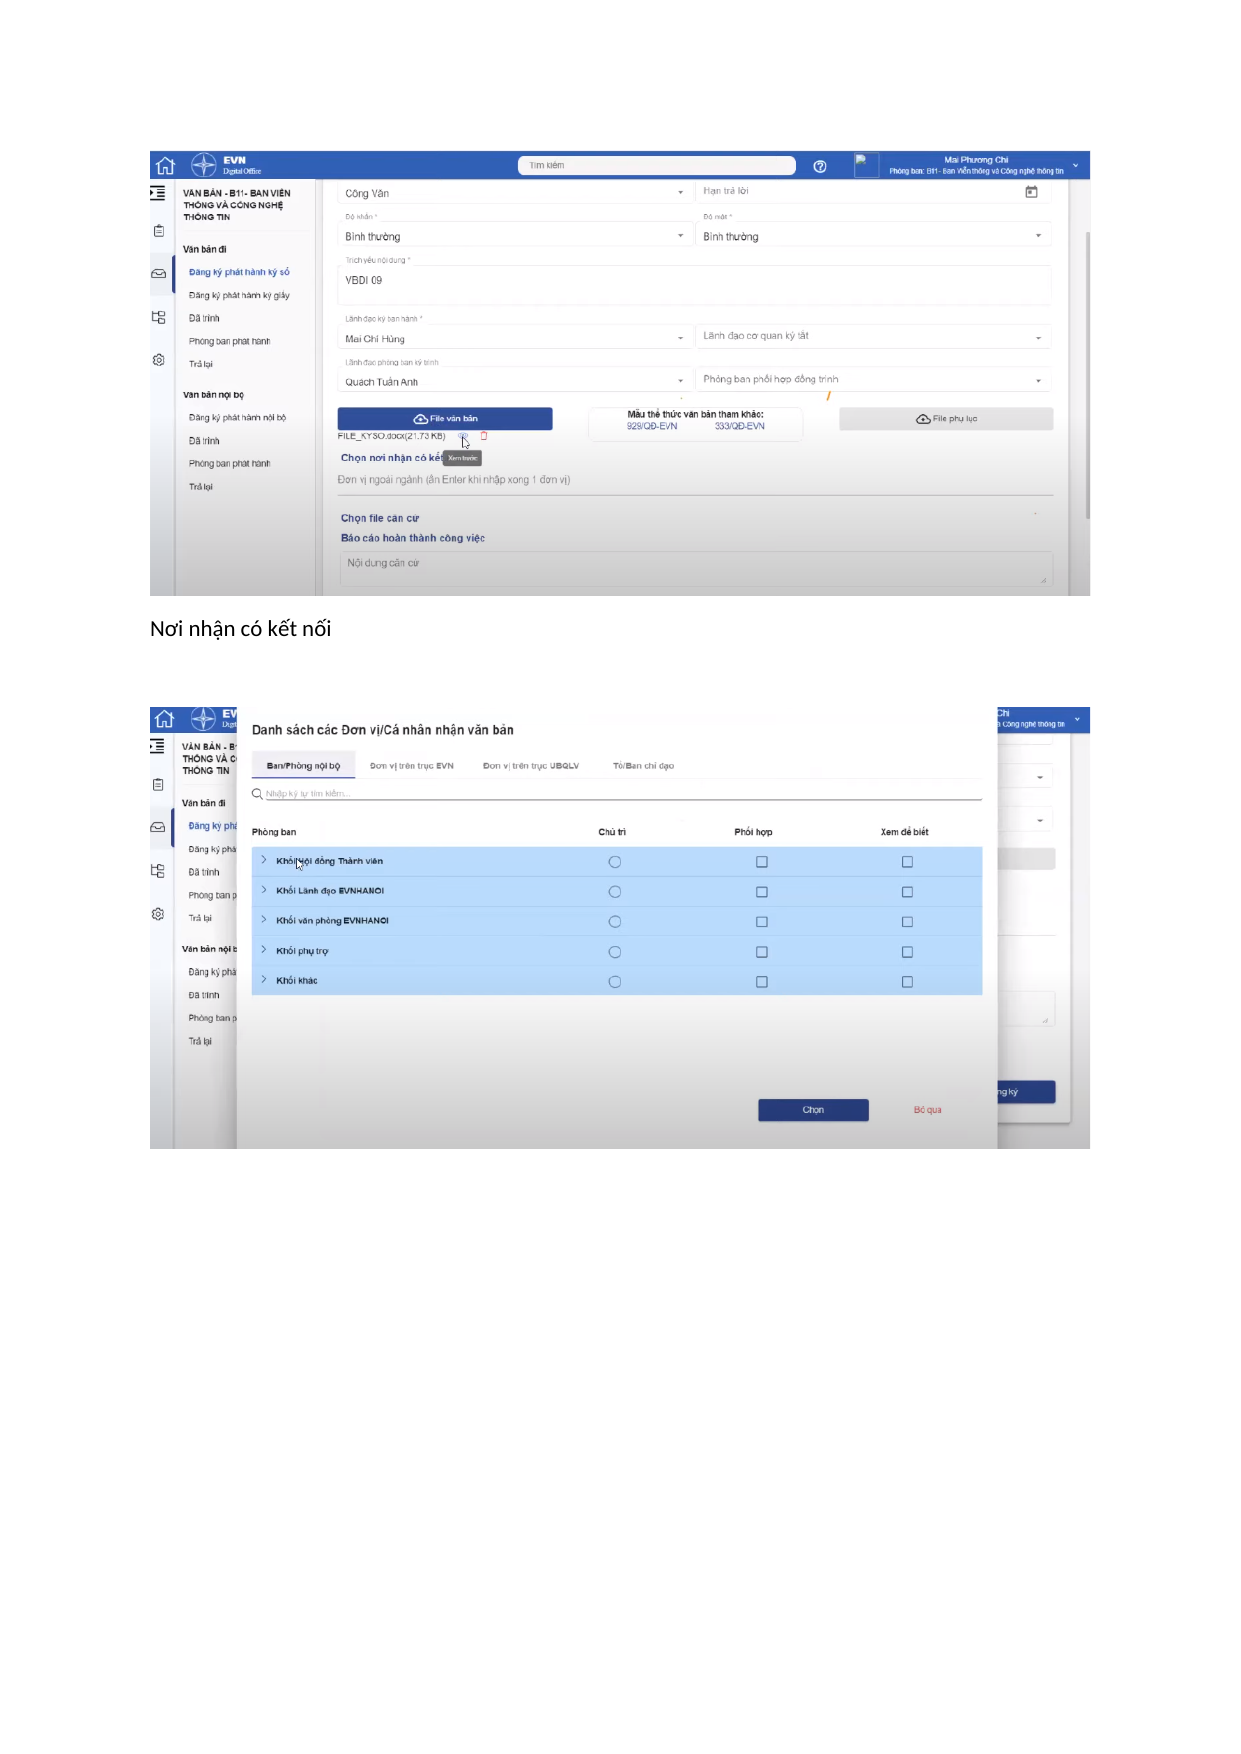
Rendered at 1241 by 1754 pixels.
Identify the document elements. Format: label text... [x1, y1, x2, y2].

text Nơi nhận có kết nối [150, 614, 1090, 642]
